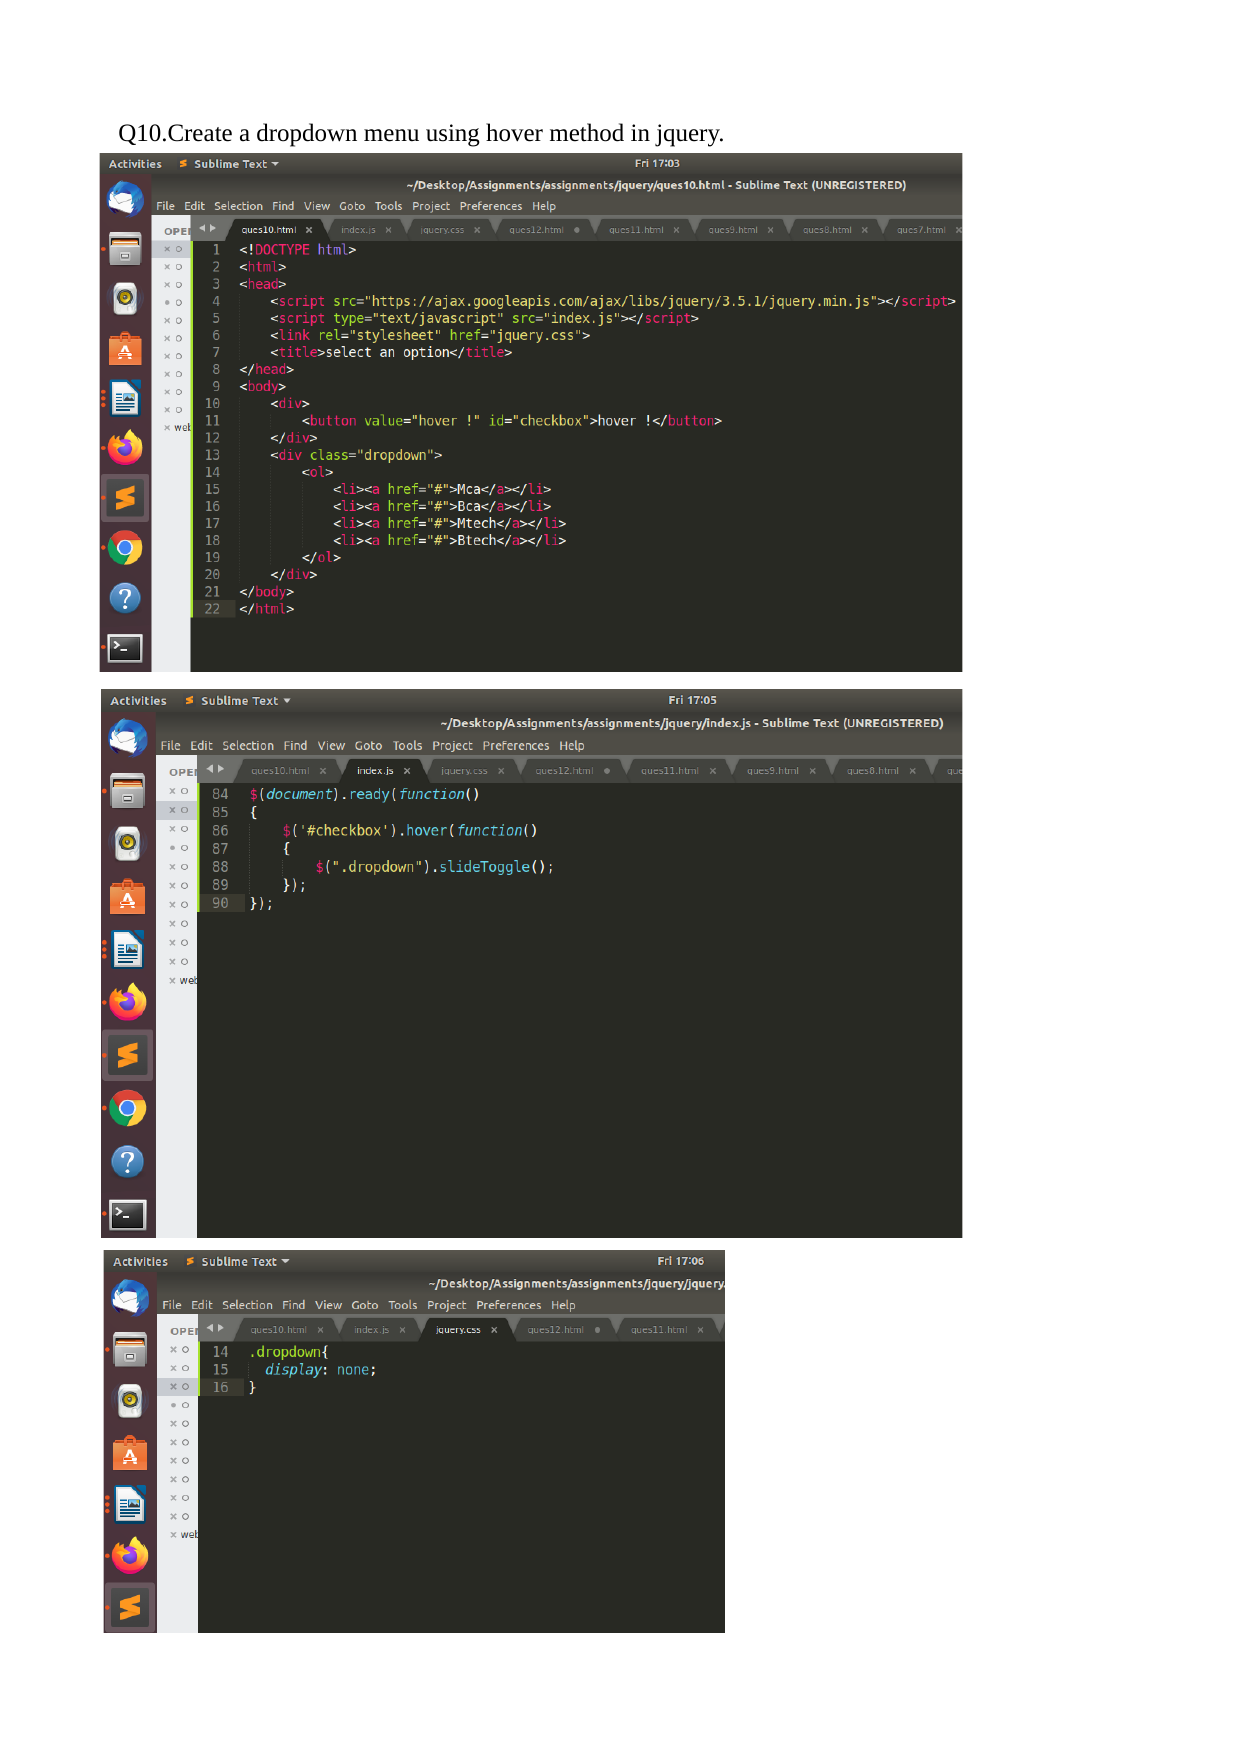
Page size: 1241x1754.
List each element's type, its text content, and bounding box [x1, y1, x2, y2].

text Q10.Create a dropdown menu using hover method in jquery. [118, 118, 1122, 147]
picture [101, 689, 963, 1238]
picture [99, 153, 963, 672]
